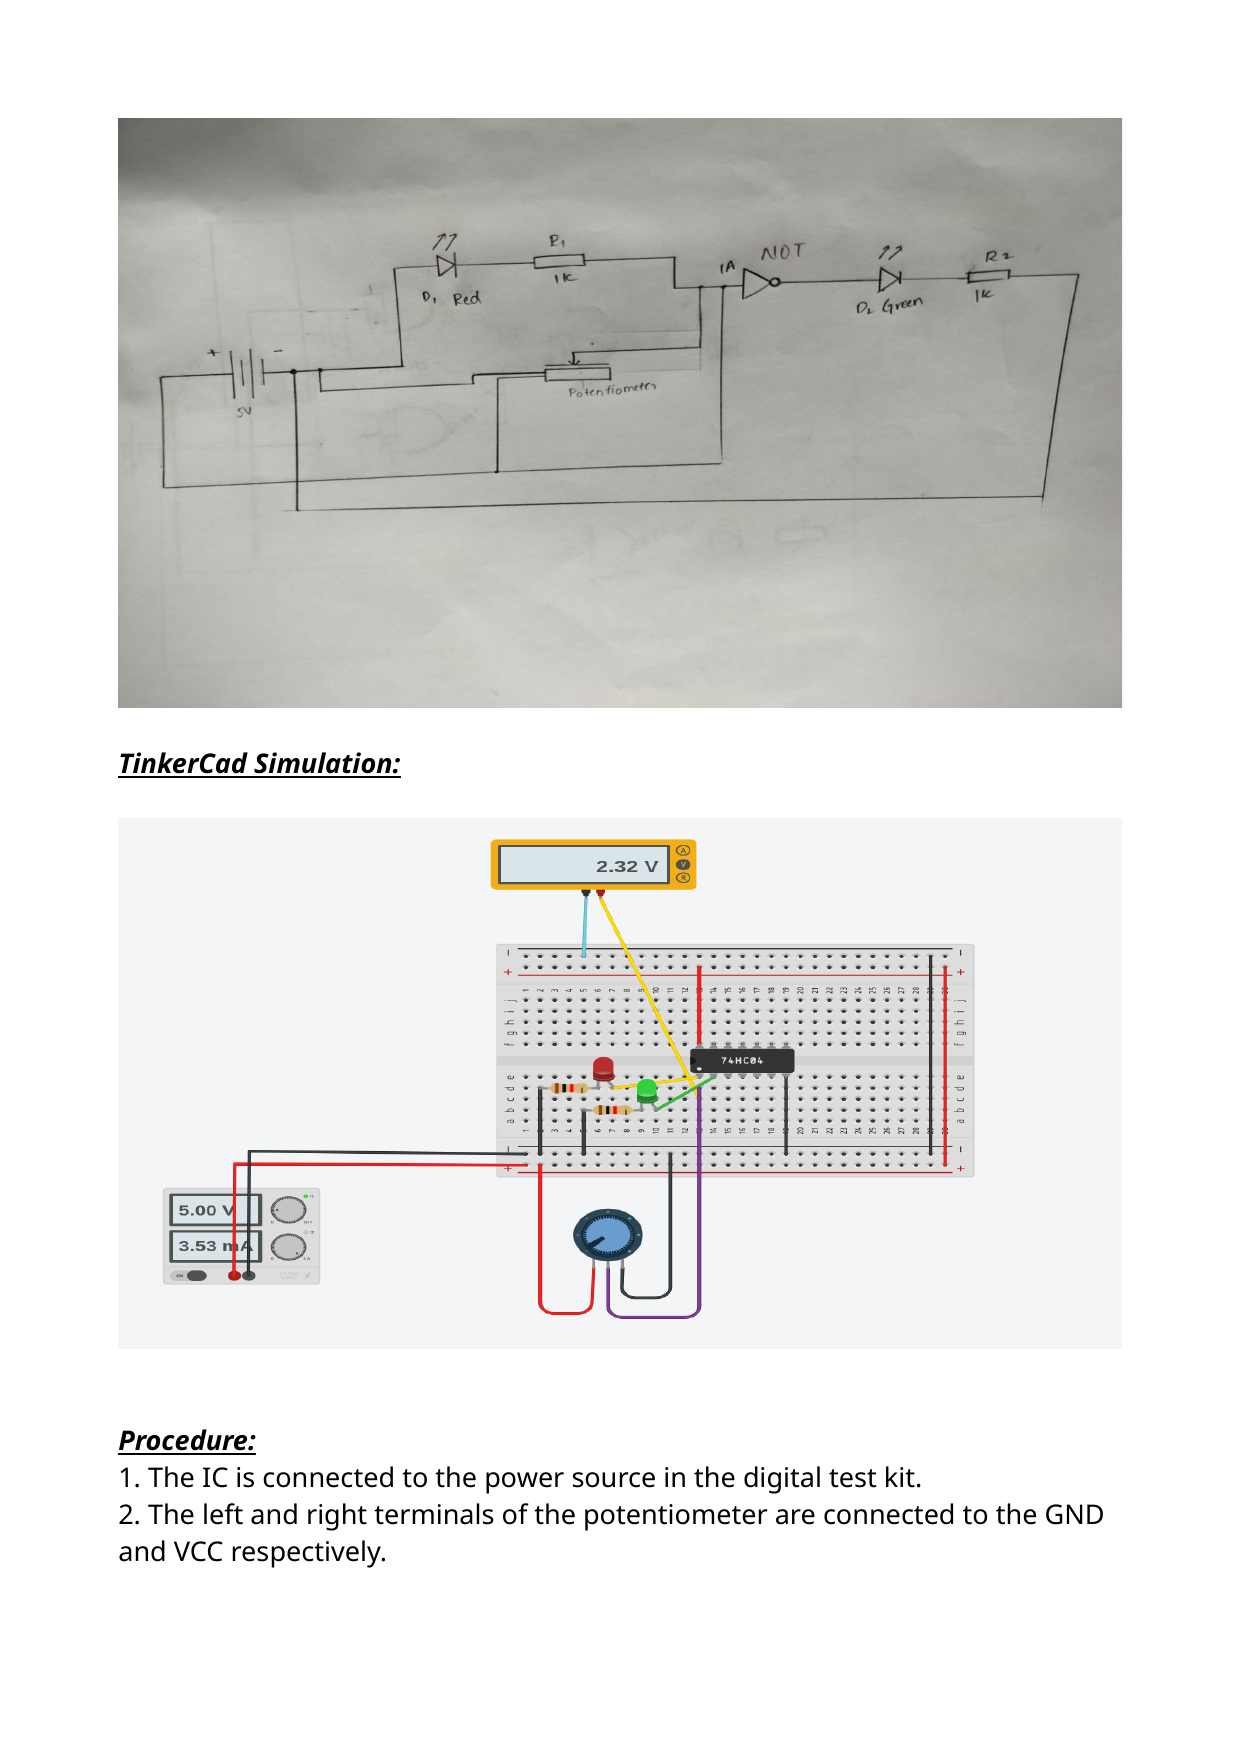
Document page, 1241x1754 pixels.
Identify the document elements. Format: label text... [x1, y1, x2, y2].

text 2. The left and right terminals of the potentiometer are connected to the GND and VCC respectively. [118, 1496, 1122, 1569]
text Procedure: [118, 1422, 1122, 1459]
text 1. The IC is connected to the power source in the digital test kit. [118, 1459, 1122, 1496]
text TinkerCad Simulation: [118, 745, 1122, 782]
picture [118, 818, 1123, 1349]
picture [118, 118, 1123, 708]
